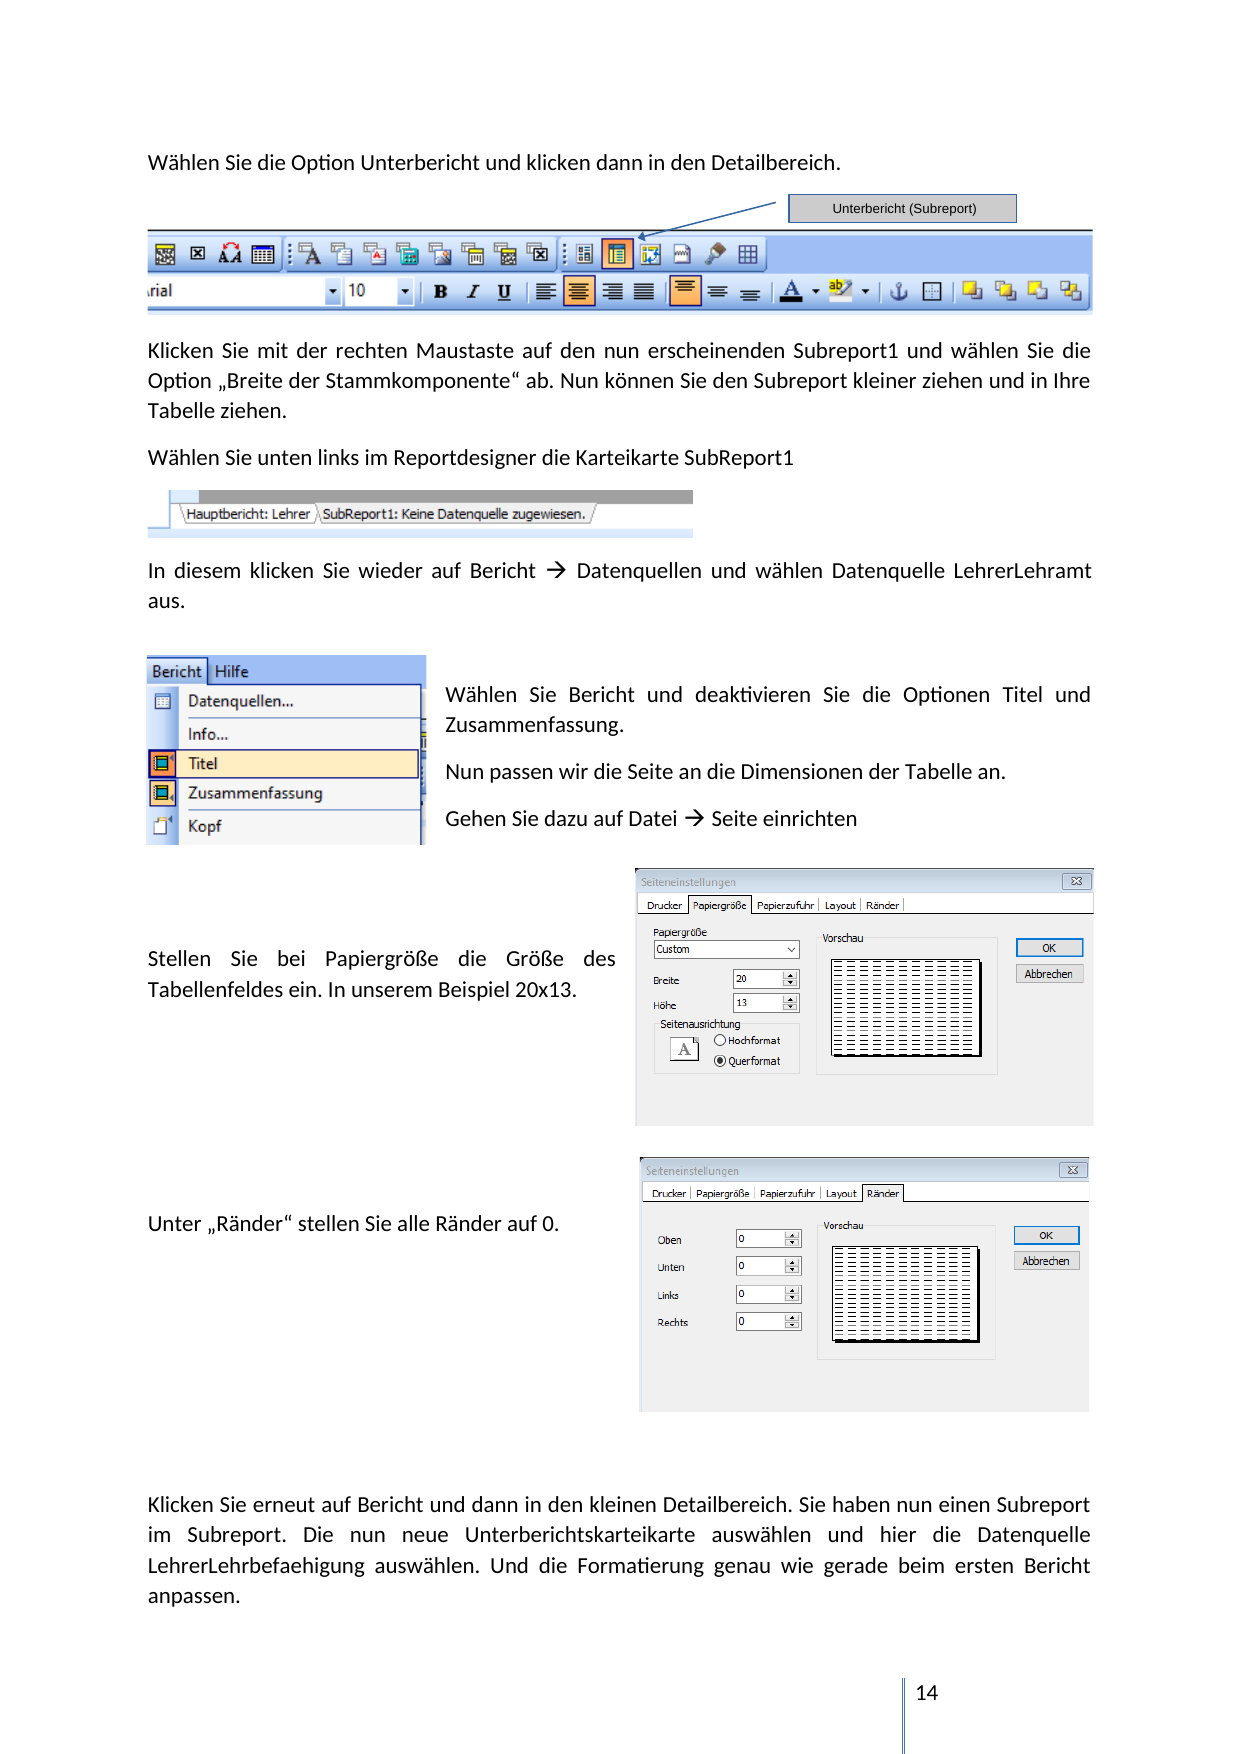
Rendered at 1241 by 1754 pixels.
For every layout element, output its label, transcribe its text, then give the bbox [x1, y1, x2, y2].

text Klicken Sie erneut auf Bericht und dann in den kleinen Detailbereich. Sie haben nun einen Subreport im Subreport. Die nun neue Unterberichtskarteikarte auswählen und hier die Datenquelle LehrerLehrbefaehigung auswählen. Und die Formatierung genau wie gerade beim ersten Bericht anpassen. [148, 1490, 1093, 1609]
picture [147, 531, 316, 538]
text Klicken Sie mit der rechten Maustaste auf den nun erscheinenden Subreport1 und wählen Sie die Option „Breite der Stammkomponente“ ab. Nun können Sie den Subreport kleiner ziehen und in Ihre Tabelle ziehen. [148, 194, 1093, 227]
text Wählen Sie unten links im Reportdesigner die Karteikarte SubReport1 [148, 443, 1093, 471]
text Klicken Sie mit der rechten Maustaste auf den nun erscheinenden Subreport1 und wählen Sie die Option „Breite der Stammkomponente“ ab. Nun können Sie den Subreport kleiner ziehen und in Ihre Tabelle ziehen. [148, 315, 1093, 424]
text Nun passen wir die Seite an die Dimensionen der Tabelle an. [148, 757, 1093, 785]
text In diesem klicken Sie wieder auf Bericht  Datenquellen und wählen Datenquelle LehrerLehramt aus. [148, 556, 1093, 614]
text Stellen Sie bei Papiergröße die Größe des Tabellenfeldes ein. In unserem Beispiel 20x13. [148, 944, 657, 1003]
picture [146, 655, 185, 667]
picture [657, 868, 1096, 1130]
text Unter „Ränder“ stellen Sie alle Ränder auf 0. [148, 1209, 661, 1237]
text Gehen Sie dazu auf Datei  Seite einrichten [148, 804, 1093, 832]
text Wählen Sie Bericht und deaktivieren Sie die Optionen Titel und Zusammenfassung. [148, 680, 1093, 738]
text Wählen Sie die Option Unterbericht und klicken dann in den Detailbereich. [148, 148, 1093, 176]
picture [661, 1157, 1092, 1414]
